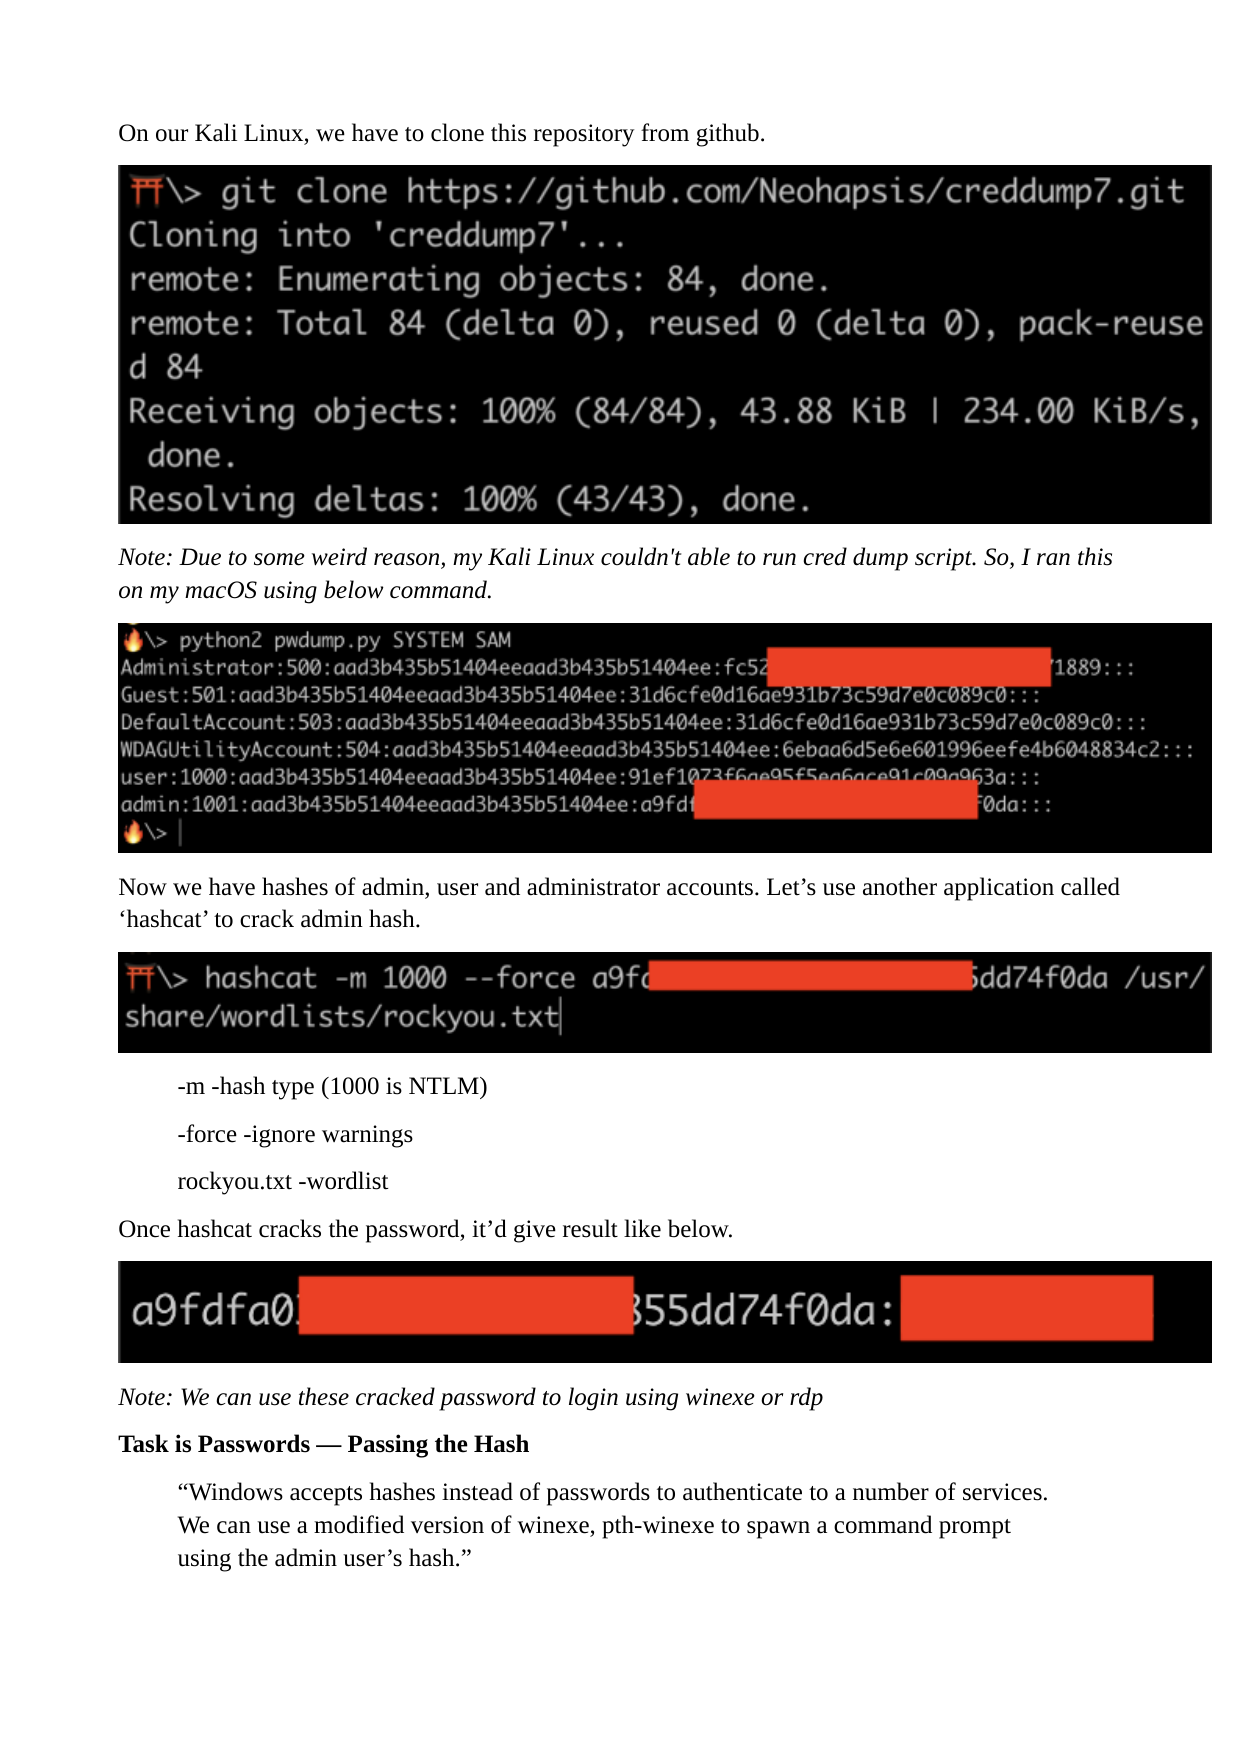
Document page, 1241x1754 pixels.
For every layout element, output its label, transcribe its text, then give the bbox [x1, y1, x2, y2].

text Note: Due to some weird reason, my Kali Linux couldn't able to run cred dump script. So, I ran this on my macOS using below command. [118, 542, 1122, 604]
text -m -hash type (1000 is NTLM) [177, 1071, 1063, 1100]
text rockyou.txt -wordlist [177, 1166, 1063, 1195]
text “Windows accepts hashes instead of passwords to authenticate to a number of services. We can use a modified version of winexe, pth-winexe to spawn a command prompt using the admin user’s hash.” [177, 1477, 1063, 1572]
text -force -ignore warnings [177, 1119, 1063, 1147]
text Task is Passwords — Passing the Hash [118, 1429, 1122, 1458]
picture [118, 1261, 1212, 1363]
picture [118, 165, 1212, 524]
picture [118, 952, 1212, 1053]
text Now we have hashes of admin, user and administrator accounts. Let’s use another application called ‘hashcat’ to crack admin hash. [118, 872, 1122, 933]
text Note: We can use these cracked password to login using winexe or rdp [118, 1382, 1122, 1411]
text On our Kali Linux, we have to clone this repository from github. [118, 118, 1122, 147]
picture [118, 623, 1212, 853]
text Once hashcat cracks the password, it’d give result like below. [118, 1214, 1122, 1243]
